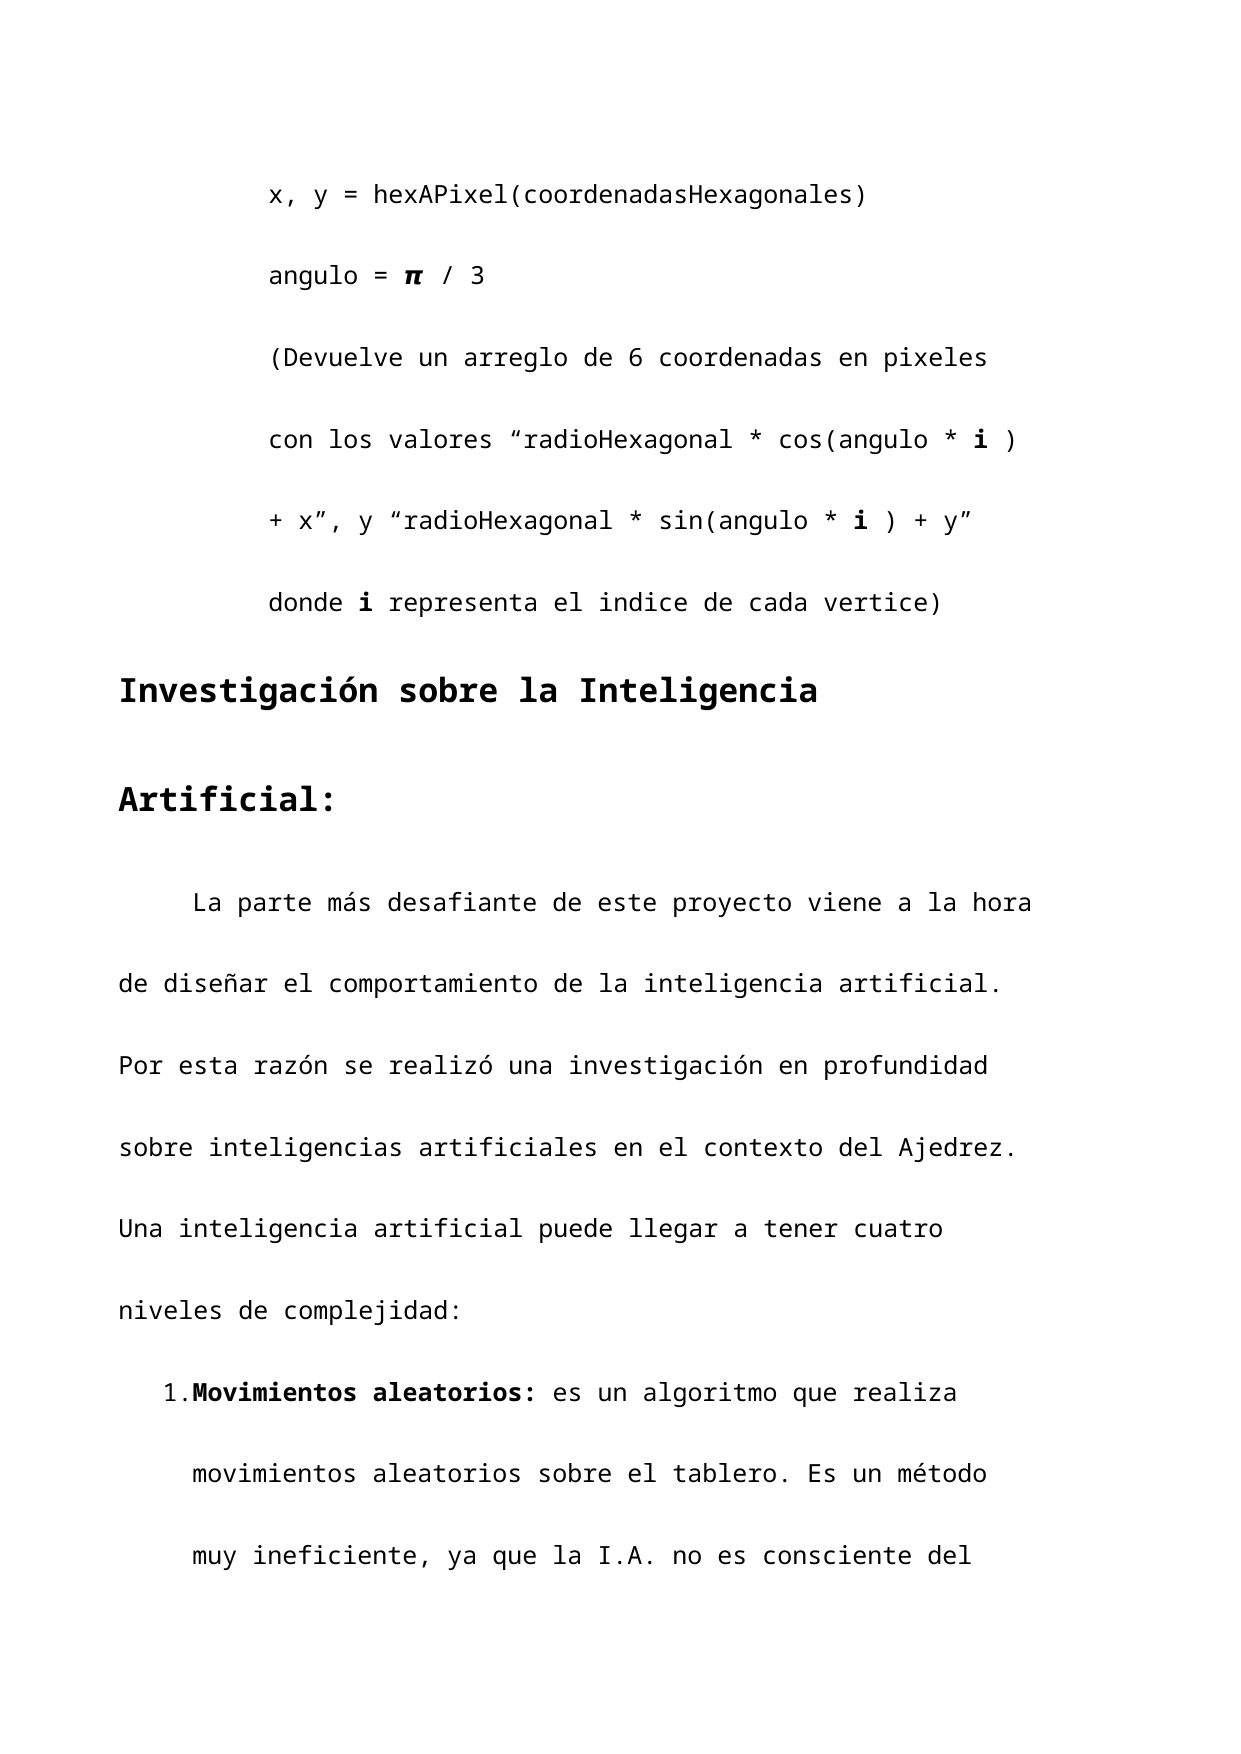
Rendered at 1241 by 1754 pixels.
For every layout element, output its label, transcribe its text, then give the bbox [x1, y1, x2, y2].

text (Devuelve un arreglo de 6 coordenadas en pixeles con los valores “radioHexagonal * cos(angulo * i ) + x”, y “radioHexagonal * sin(angulo * i ) + y” donde i representa el indice de cada vertice) [268, 340, 1038, 619]
text angulo = 𝞹 / 3 [193, 258, 1038, 292]
text Una inteligencia artificial puede llegar a tener cuatro niveles de complejidad: [118, 1211, 1038, 1327]
text La parte más desafiante de este proyecto viene a la hora de diseñar el comportamiento de la inteligencia artificial. Por esta razón se realizó una investigación en profundidad sobre inteligencias artificiales en el contexto del Ajedrez. [118, 884, 1038, 1163]
text x, y = hexAPixel(coordenadasHexagonales) [193, 176, 1038, 210]
subtitle Investigación sobre la Inteligencia Artificial: [118, 666, 1038, 821]
list Movimientos aleatorios: es un algoritmo que realiza movimientos aleatorios sobre el tablero. Es un método muy ineficiente, ya que la I.A. no es consciente del [162, 1374, 1038, 1572]
